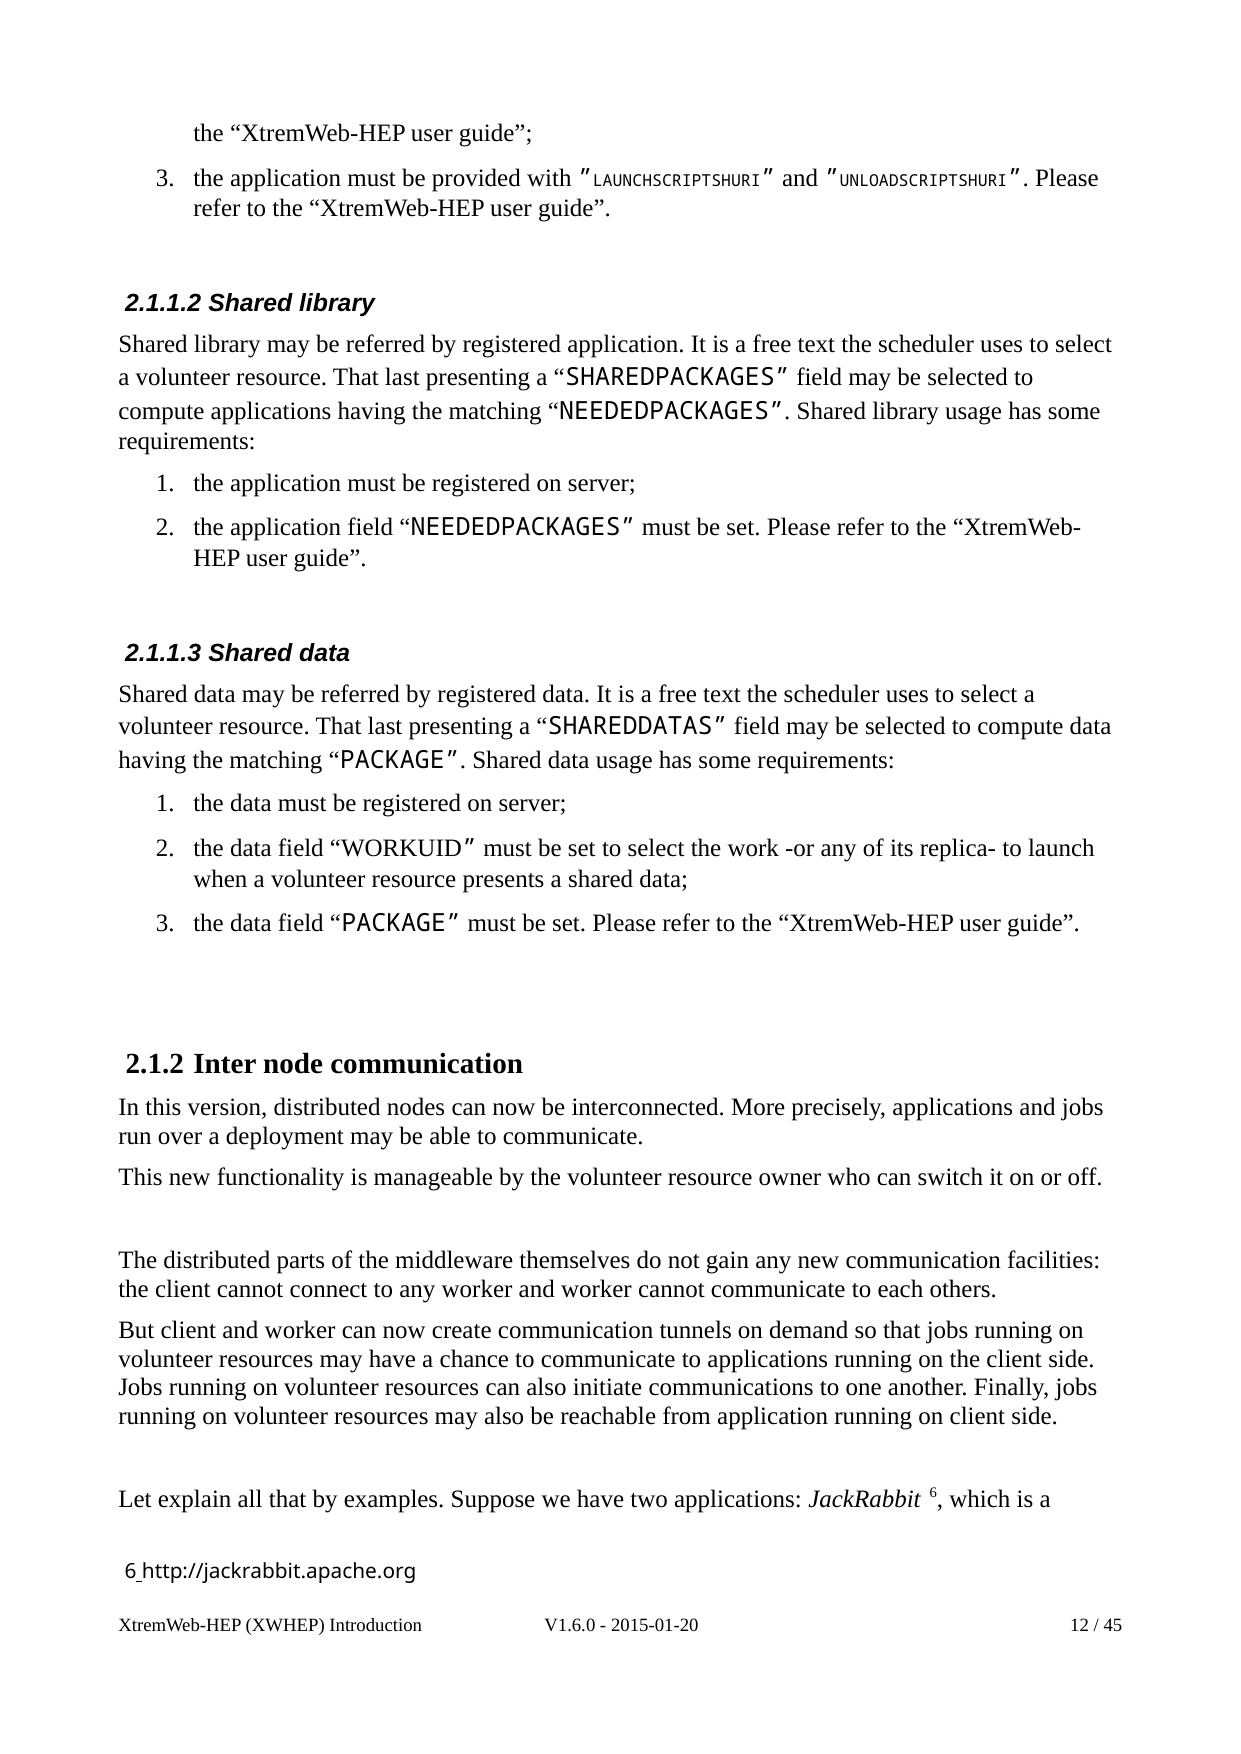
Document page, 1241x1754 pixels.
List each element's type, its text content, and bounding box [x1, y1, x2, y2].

subtitle Inter node communication [118, 1046, 1122, 1080]
text This new functionality is manageable by the volunteer resource owner who can switch it on or off. [118, 1162, 1122, 1191]
list the application field “NEEDEDPACKAGES” must be set. Please refer to the “XtremWeb-HEP user guide”. [156, 509, 1122, 572]
text Shared library may be referred by registered application. It is a free text the scheduler uses to select a volunteer resource. That last presenting a “SHAREDPACKAGES” field may be selected to compute applications having the matching “NEEDEDPACKAGES”. Shared library usage has some requirements: [118, 329, 1122, 455]
list the data must be registered on server; [156, 788, 1122, 817]
text But client and worker can now create communication tunnels on demand so that jobs running on volunteer resources may have a chance to communicate to applications running on the client side. Jobs running on volunteer resources can also initiate communications to one another. Finally, jobs running on volunteer resources may also be reachable from application running on client side. [118, 1315, 1122, 1430]
text The distributed parts of the middleware themselves do not gain any new communication facilities: the client cannot connect to any worker and worker cannot communicate to each others. [118, 1245, 1122, 1302]
list the data field “WORKUID” must be set to select the work -or any of its replica- to launch when a volunteer resource presents a shared data; [156, 829, 1122, 892]
text http://jackrabbit.apache.org [124, 1556, 1122, 1585]
text Shared data may be referred by registered data. It is a free text the scheduler uses to select a volunteer resource. That last presenting a “SHAREDDATAS” field may be selected to compute data having the matching “PACKAGE”. Shared data usage has some requirements: [118, 679, 1122, 776]
list the “XtremWeb-HEP user guide”; [156, 118, 1122, 147]
list the data field “PACKAGE” must be set. Please refer to the “XtremWeb-HEP user guide”. [156, 905, 1122, 939]
list the application must be provided with ”launchscriptshuri” and ”unloadscriptshuri”. Please refer to the “XtremWeb-HEP user guide”. [156, 159, 1122, 222]
subtitle Shared library [118, 288, 1122, 317]
subtitle Shared data [118, 638, 1122, 666]
list the application must be registered on server; [156, 468, 1122, 496]
text In this version, distributed nodes can now be interconnected. More precisely, applications and jobs run over a deployment may be able to communicate. [118, 1092, 1122, 1150]
text Let explain all that by examples. Suppose we have two applications: JackRabbit , which is a standalone version of Apache entirely written in Java language; and wget , which is a non-interactive command line tool for file retrieving over the internet. [118, 1484, 1122, 1512]
